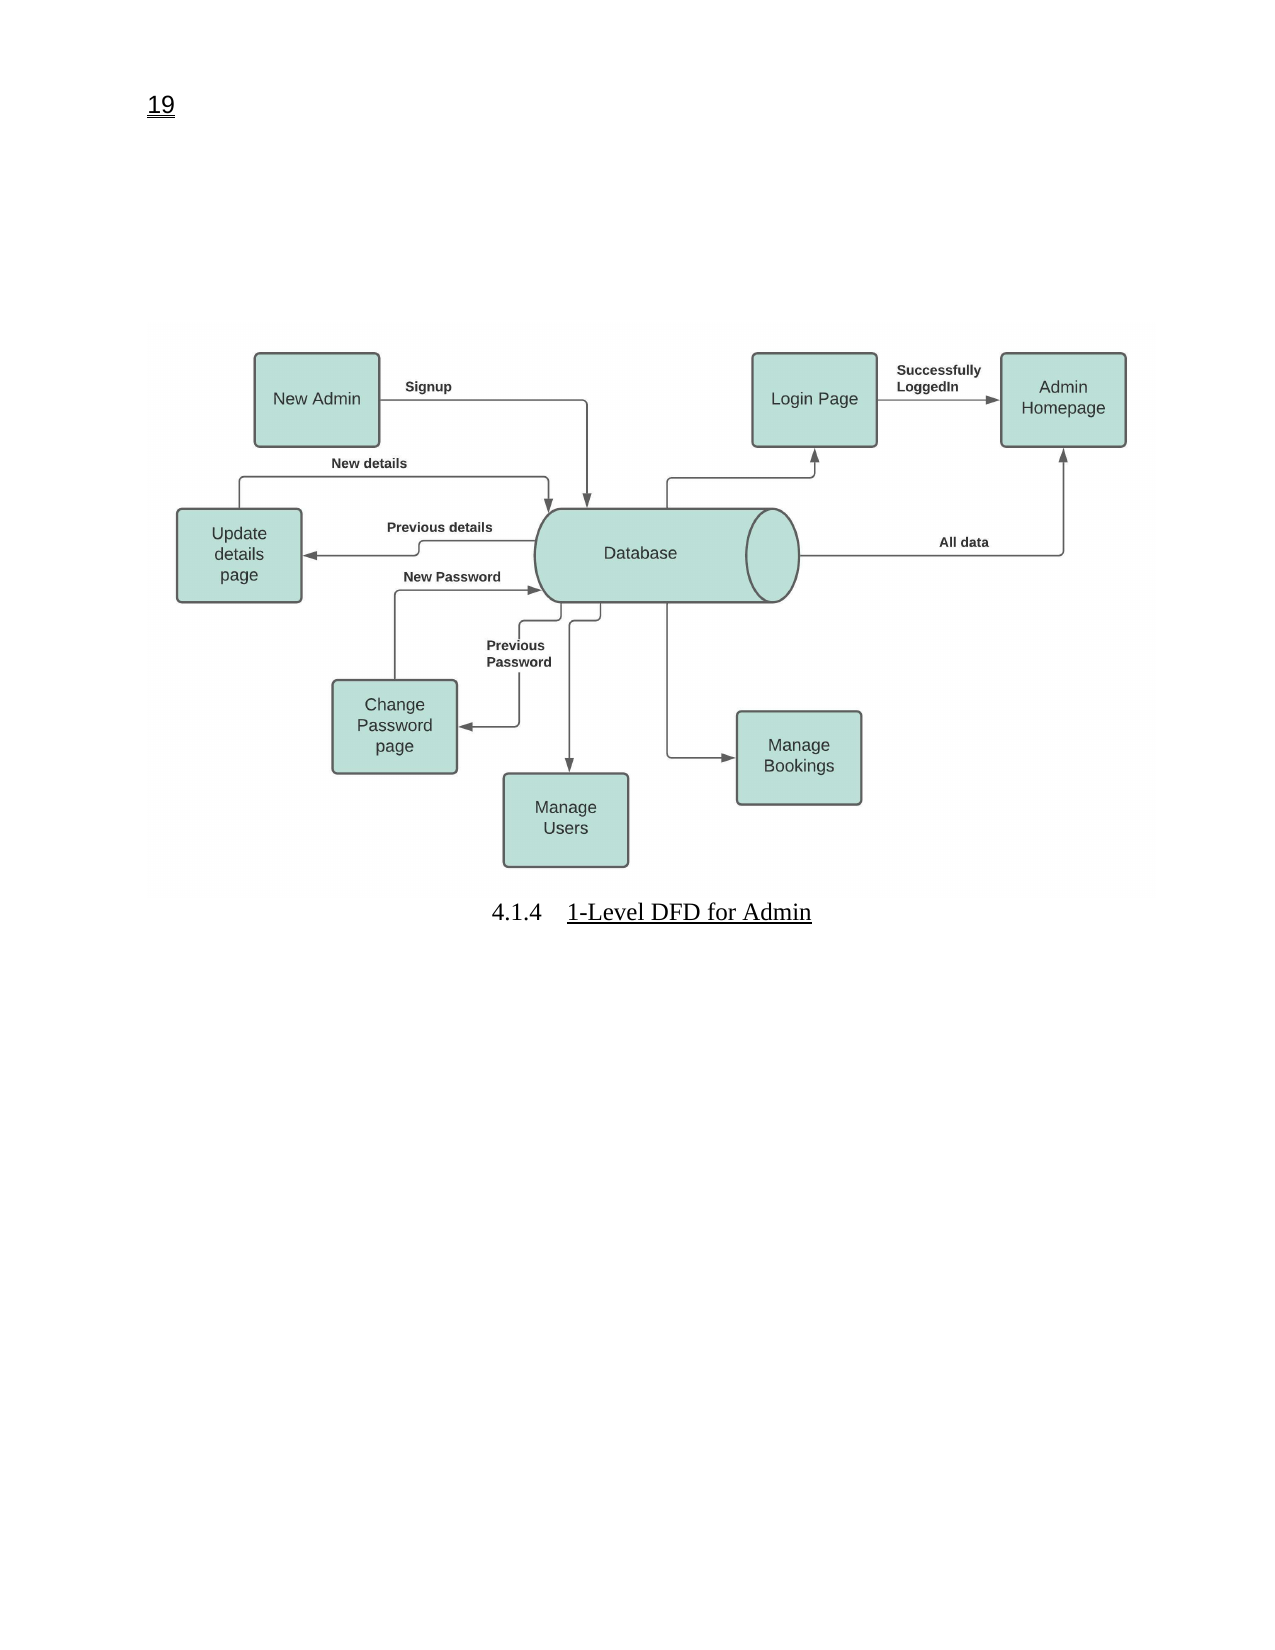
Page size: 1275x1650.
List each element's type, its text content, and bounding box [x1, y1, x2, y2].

text 4.1.4 1-Level DFD for Admin [147, 898, 1156, 926]
picture [147, 322, 1157, 898]
